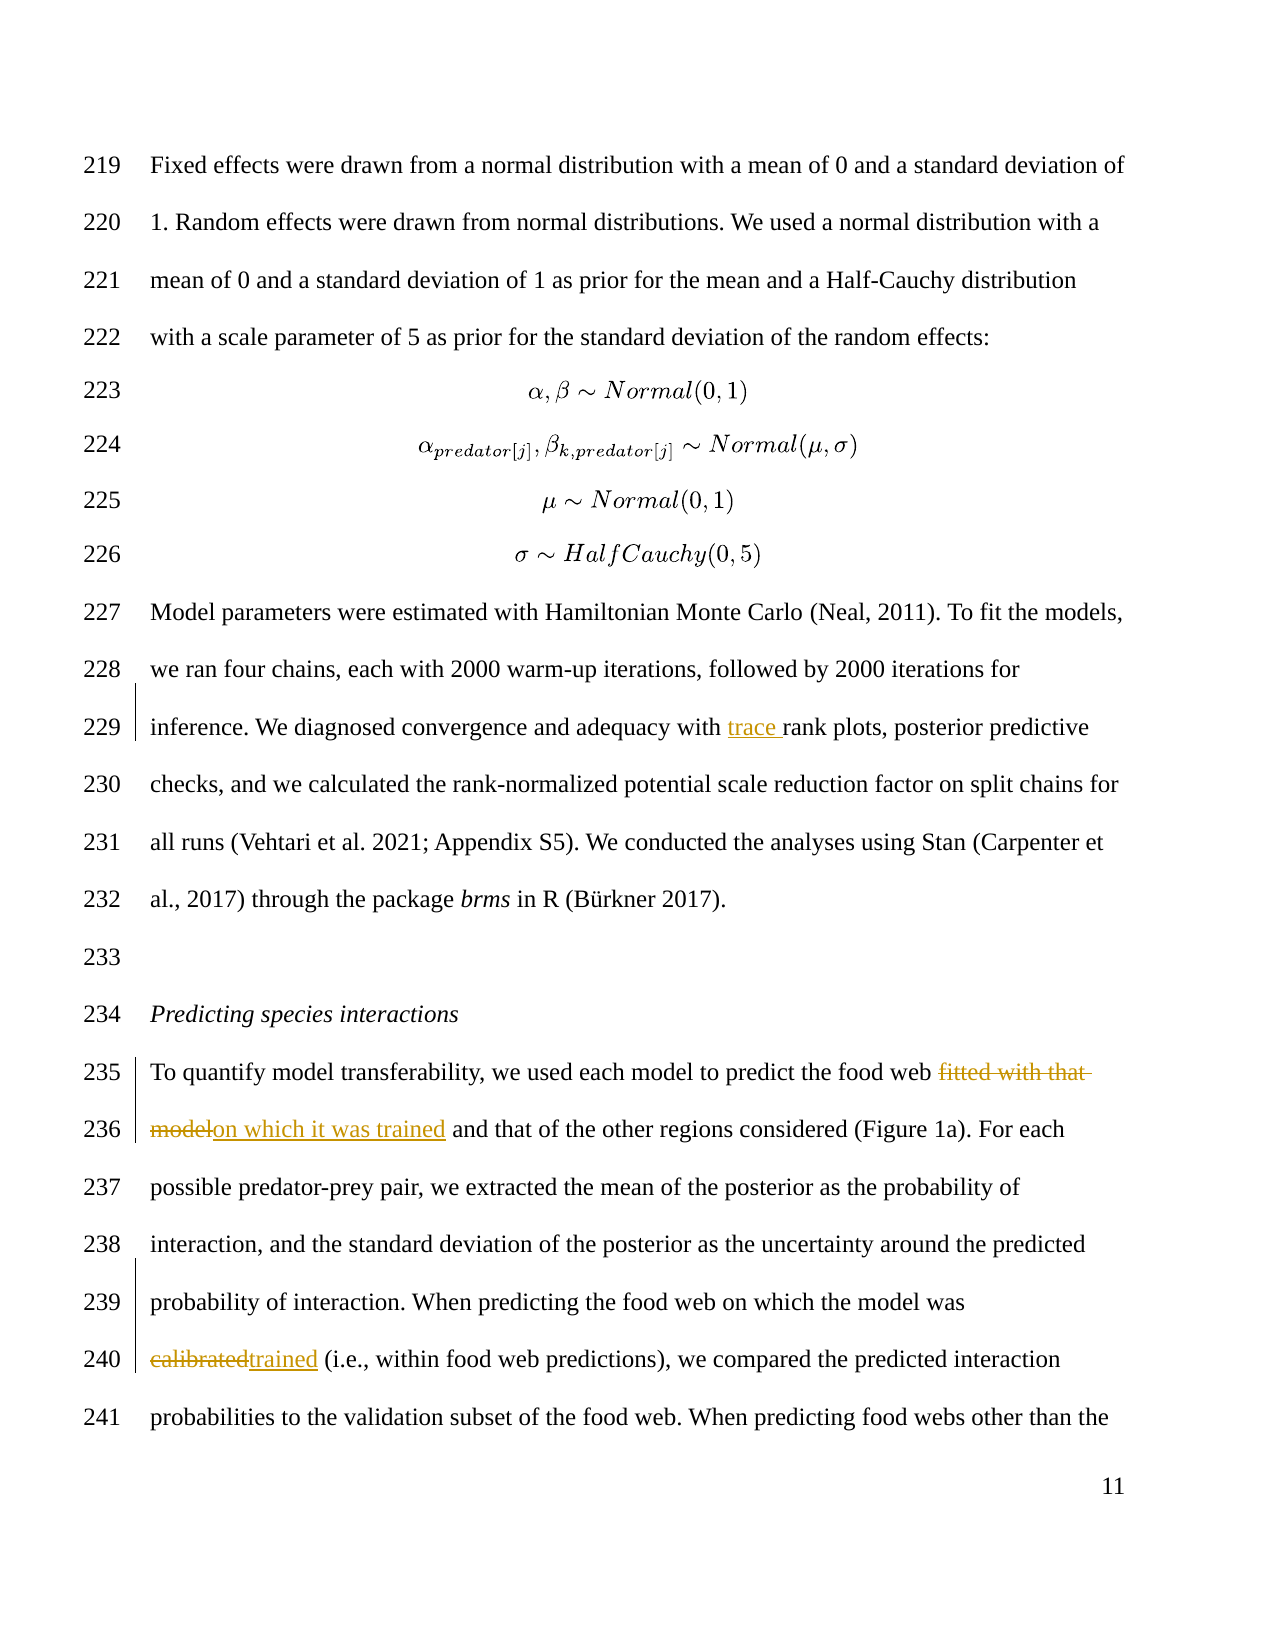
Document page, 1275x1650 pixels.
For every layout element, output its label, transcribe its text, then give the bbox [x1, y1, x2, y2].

text Model parameters were estimated with Hamiltonian Monte Carlo (Neal, 2011). To fit the models, we ran four chains, each with 2000 warm-up iterations, followed by 2000 iterations for inference. We diagnosed convergence and adequacy with trace rank plots, posterior predictive checks, and we calculated the rank-normalized potential scale reduction factor on split chains for all runs (Vehtari et al. 2021; Appendix S5). We conducted the analyses using Stan (Carpenter et al., 2017) through the package brms in R (Bürkner 2017). [150, 597, 1125, 913]
text Fixed effects were drawn from a normal distribution with a mean of 0 and a standard deviation of 1. Random effects were drawn from normal distributions. We used a normal distribution with a mean of 0 and a standard deviation of 1 as prior for the mean and a Half-Cauchy distribution with a scale parameter of 5 as prior for the standard deviation of the random effects: [150, 150, 1125, 351]
text To quantify model transferability, we used each model to predict the food web on which it was trained and that of the other regions considered (Figure 1a). For each possible predator-prey pair, we extracted the mean of the posterior as the probability of interaction, and the standard deviation of the posterior as the uncertainty around the predicted probability of interaction. When predicting the food web on which the model was trained (i.e., within food web predictions), we compared the predicted interaction probabilities to the validation subset of the food web. When predicting food webs other than the one on which the model was trained (i.e., between food web predictions), we compared the predicted interaction probabilities to the entire empirical food web. We measured performance with the area under the receiver operating characteristic curve (AUC; Hanley and McNeil 1982). AUC varies from 0 to 1 where 0.5 indicates that the model failed to rank interactions higher than absences of interactions (i.e., random predictions), and 1 indicates that the model systematically ranked interactions higher than non-interactions (i.e., perfect predictions). We also measured the area under the precision-recall-gain curve (AUPRG; Flach & Kull, 2015). AUPRG is independent of the true negative rate, making it useful for highly imbalanced datasets (many more non-interactions than interactions to predict; Saito & Rehmsmeier, 2015). AUPRG takes a value of 0 for random predictions, and a value of 1 for perfect predictions. [150, 1057, 1125, 1431]
text Predicting species interactions [150, 999, 1125, 1028]
